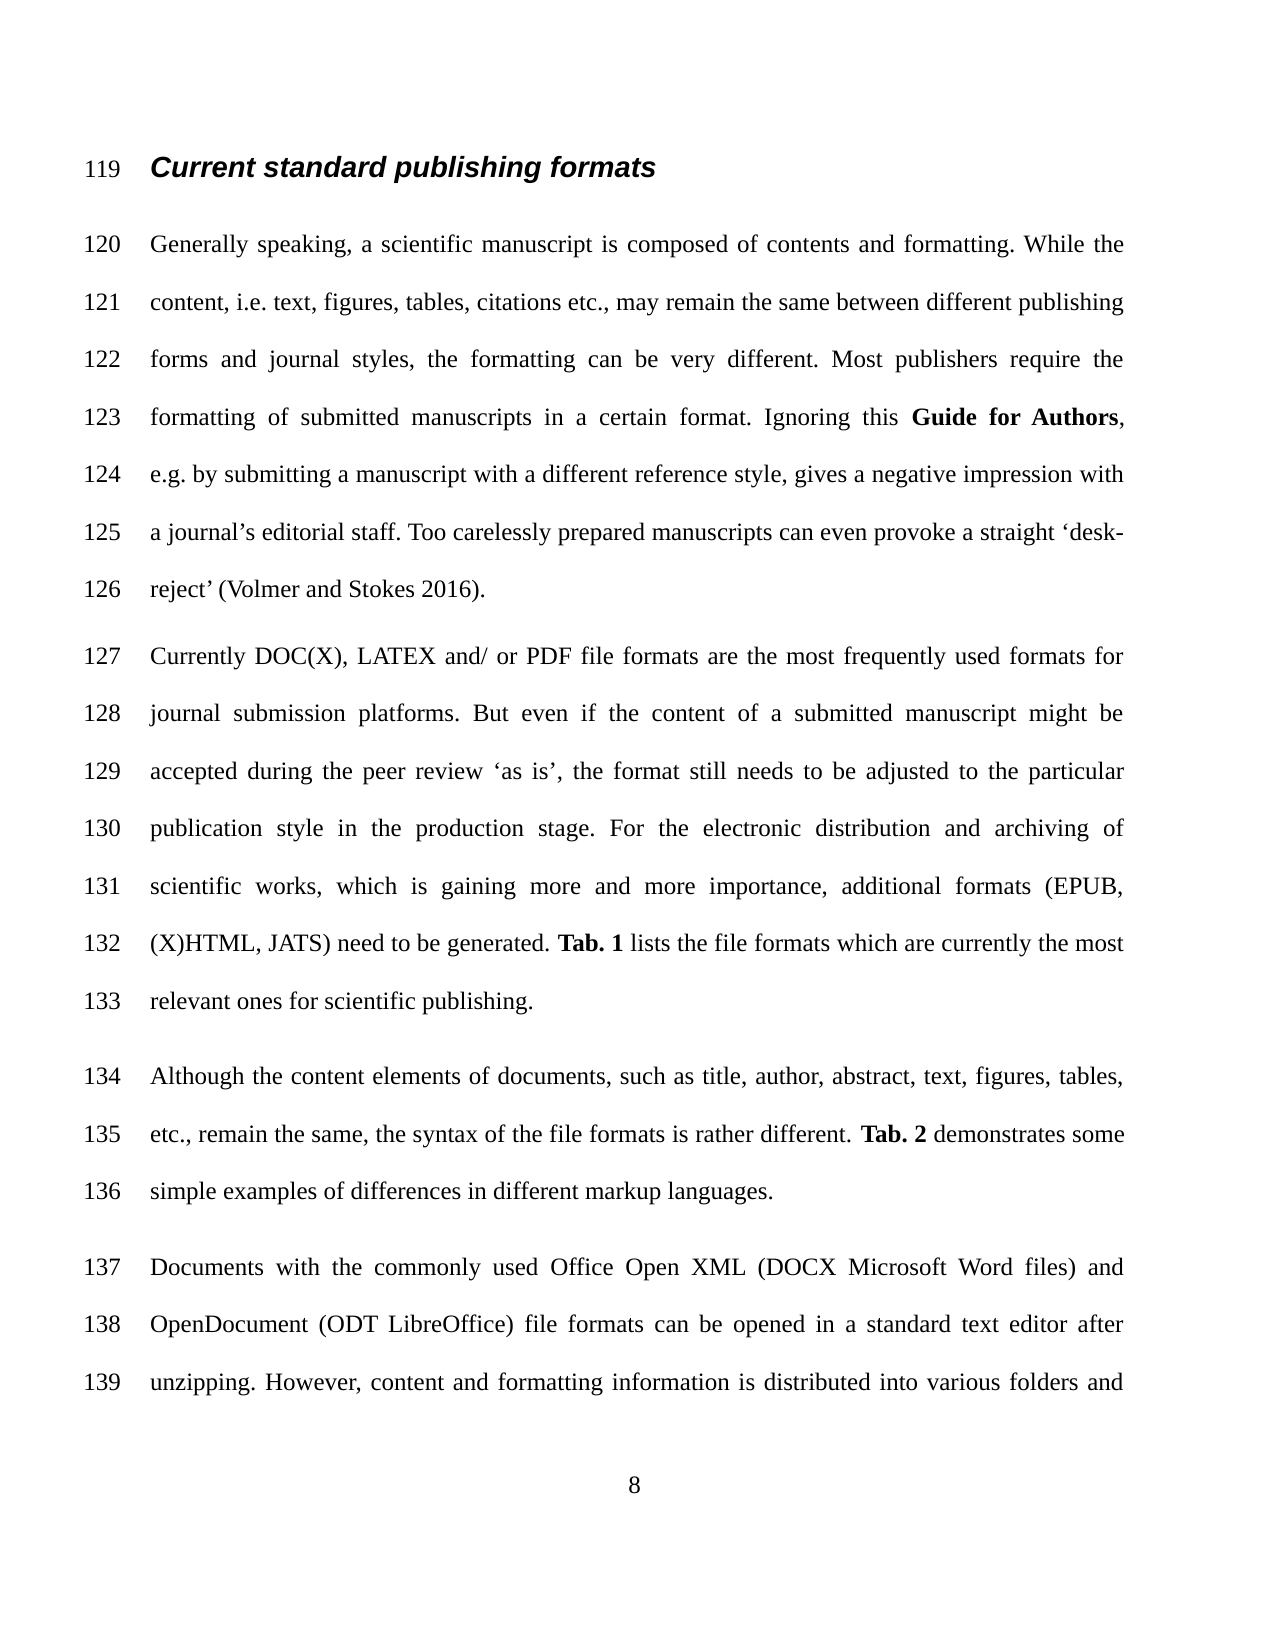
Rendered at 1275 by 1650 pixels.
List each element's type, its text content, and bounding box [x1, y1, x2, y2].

text Generally speaking, a scientific manuscript is composed of contents and formatting. While the content, i.e. text, figures, tables, citations etc., may remain the same between different publishing forms and journal styles, the formatting can be very different. Most publishers require the formatting of submitted manuscripts in a certain format. Ignoring this Guide for Authors, e.g. by submitting a manuscript with a different reference style, gives a negative impression with a journal’s editorial staff. Too carelessly prepared manuscripts can even provoke a straight ‘desk-reject’ (Volmer and Stokes 2016). [150, 229, 1125, 603]
text Documents with the commonly used Office Open XML (DOCX Microsoft Word files) and OpenDocument (ODT LibreOffice) file formats can be opened in a standard text editor after unzipping. However, content and formatting information is distributed into various folders and [150, 1252, 1125, 1396]
text Currently DOC(X), LATEX and/ or PDF file formats are the most frequently used formats for journal submission platforms. But even if the content of a submitted manuscript might be accepted during the peer review ‘as is’, the format still needs to be adjusted to the particular publication style in the production stage. For the electronic distribution and archiving of scientific works, which is gaining more and more importance, additional formats (EPUB, (X)HTML, JATS) need to be generated. Tab. 1 lists the file formats which are currently the most relevant ones for scientific publishing. [150, 641, 1125, 1015]
subtitle Current standard publishing formats [150, 150, 1125, 183]
text Although the content elements of documents, such as title, author, abstract, text, figures, tables, etc., remain the same, the syntax of the file formats is rather different. Tab. 2 demonstrates some simple examples of differences in different markup languages. [150, 1061, 1125, 1205]
